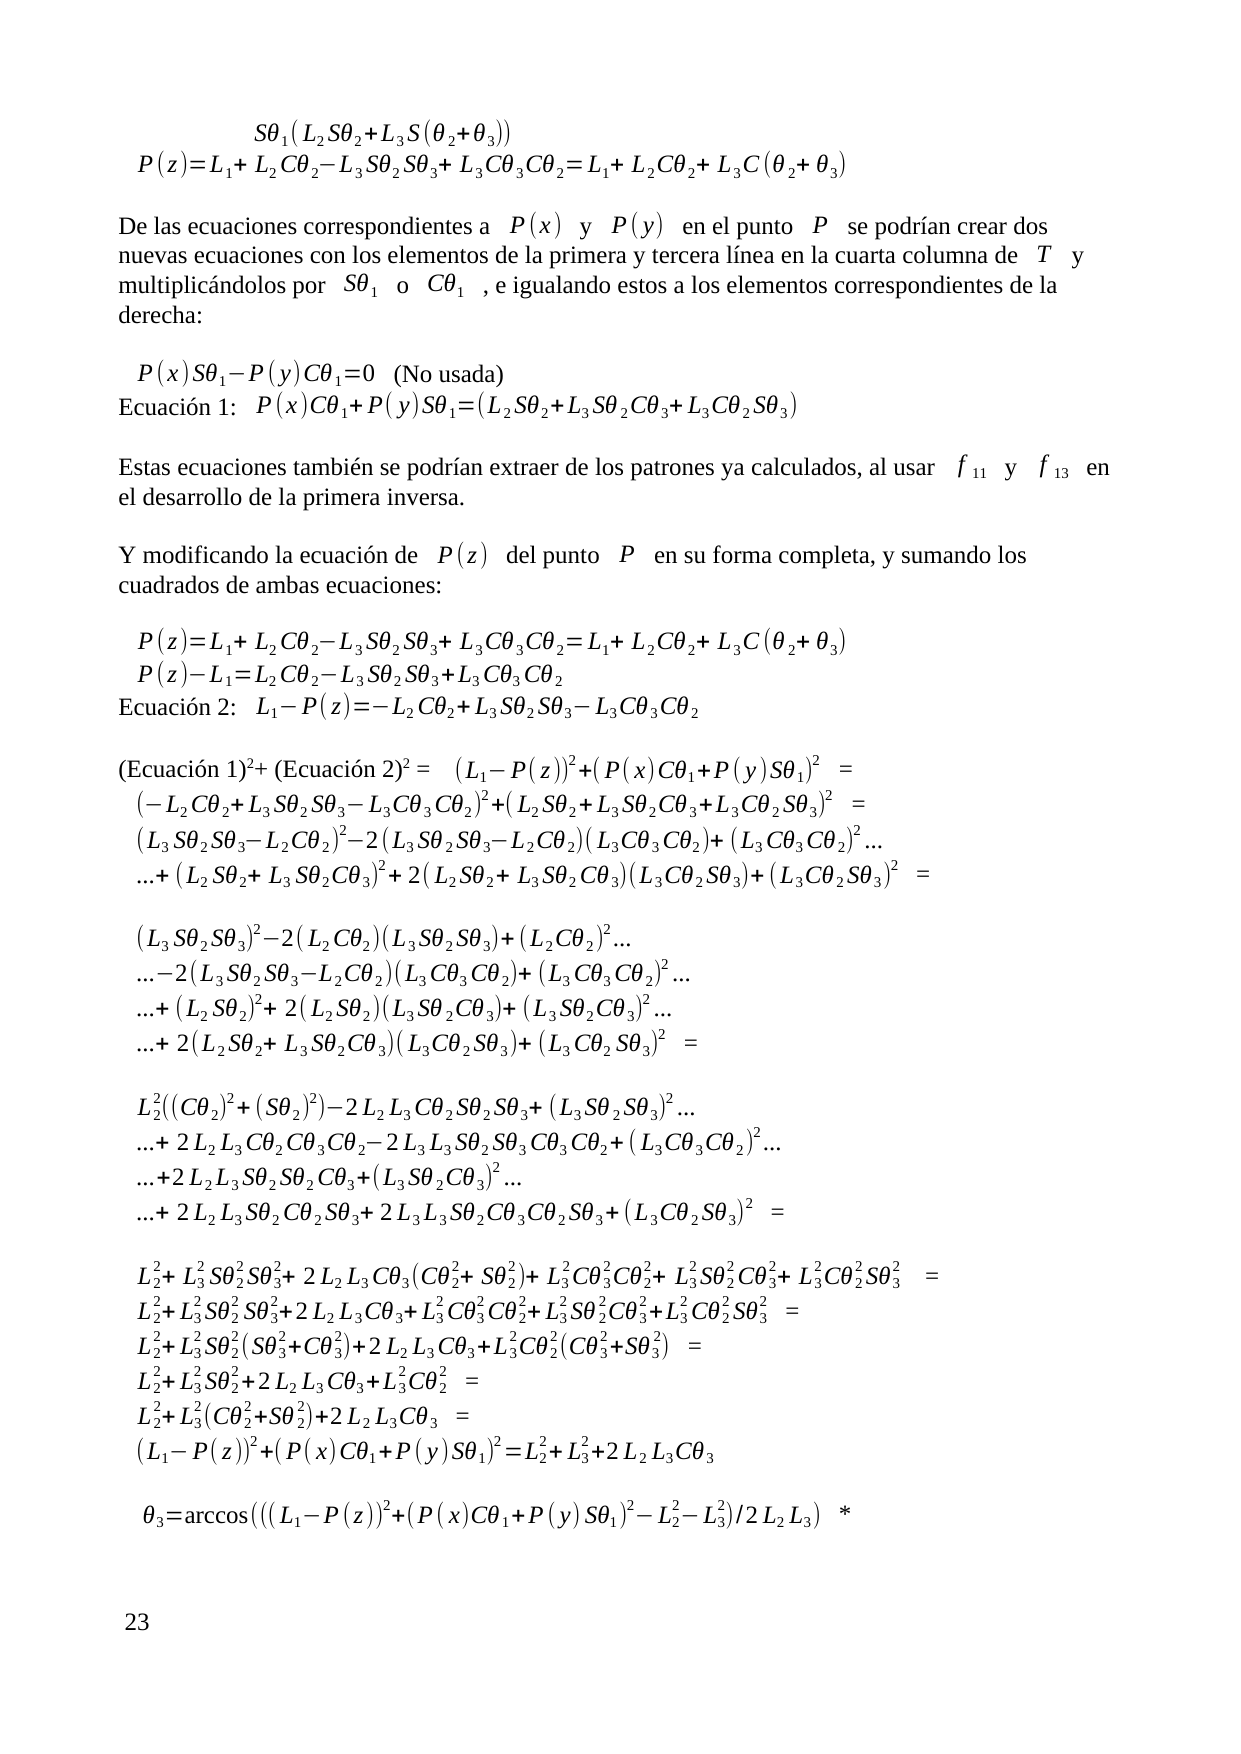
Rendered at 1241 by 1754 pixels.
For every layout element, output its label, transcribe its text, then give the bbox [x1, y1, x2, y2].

text Estas ecuaciones también se podrían extraer de los patrones ya calculados, al usaryen el desarrollo de la primera inversa. [118, 451, 1122, 511]
text Ecuación 1: [118, 390, 1122, 422]
text = [118, 856, 1122, 891]
text = [118, 990, 1122, 1060]
text = [118, 786, 1122, 821]
text = [118, 1398, 1122, 1433]
text = [118, 1328, 1122, 1363]
text * [118, 1496, 1122, 1531]
text (No usada) [118, 358, 1122, 390]
text = [118, 1293, 1122, 1328]
text De las ecuaciones correspondientes ayen el puntose podrían crear dos nuevas ecuaciones con los elementos de la primera y tercera línea en la cuarta columna dey multiplicándolos poro, e igualando estos a los elementos correspondientes de la derecha: [118, 210, 1122, 329]
text = [118, 1194, 1122, 1229]
text = [118, 1363, 1122, 1398]
text (Ecuación 1)2+ (Ecuación 2)2 = = [118, 751, 1122, 786]
text Ecuación 2: [118, 691, 1122, 723]
text = [118, 1258, 1122, 1293]
text Y modificando la ecuación dedel puntoen su forma completa, y sumando los cuadrados de ambas ecuaciones: [118, 540, 1122, 598]
